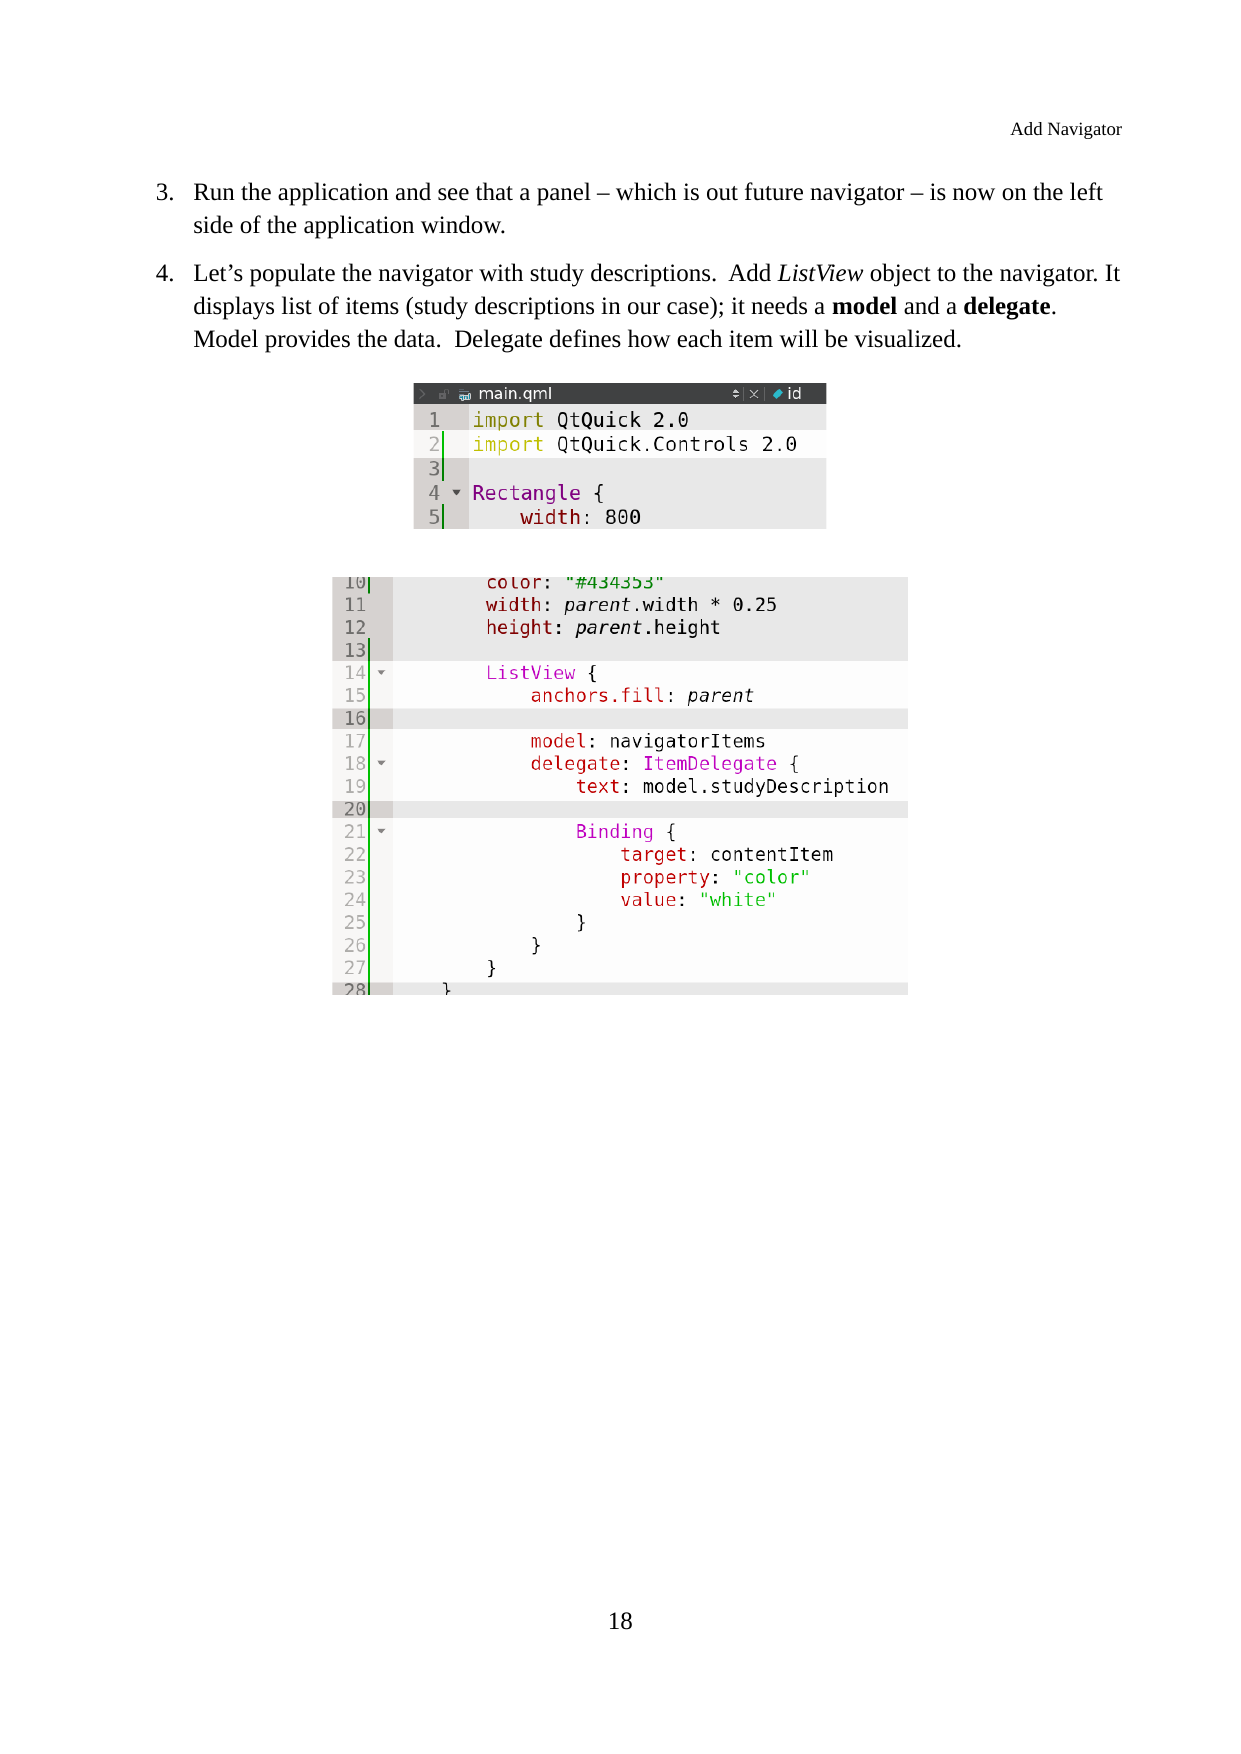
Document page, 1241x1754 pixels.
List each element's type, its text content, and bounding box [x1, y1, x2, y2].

picture [332, 577, 908, 995]
list Run the application and see that a panel – which is out future navigator – is now on the left side of the application window. [156, 177, 1122, 239]
list Let’s populate the navigator with study descriptions. Add ListView object to the navigator. It displays list of items (study descriptions in our case); it needs a model and a delegate. Model provides the data. Delegate defines how each item will be visualized. [156, 258, 1122, 352]
picture [413, 383, 827, 529]
